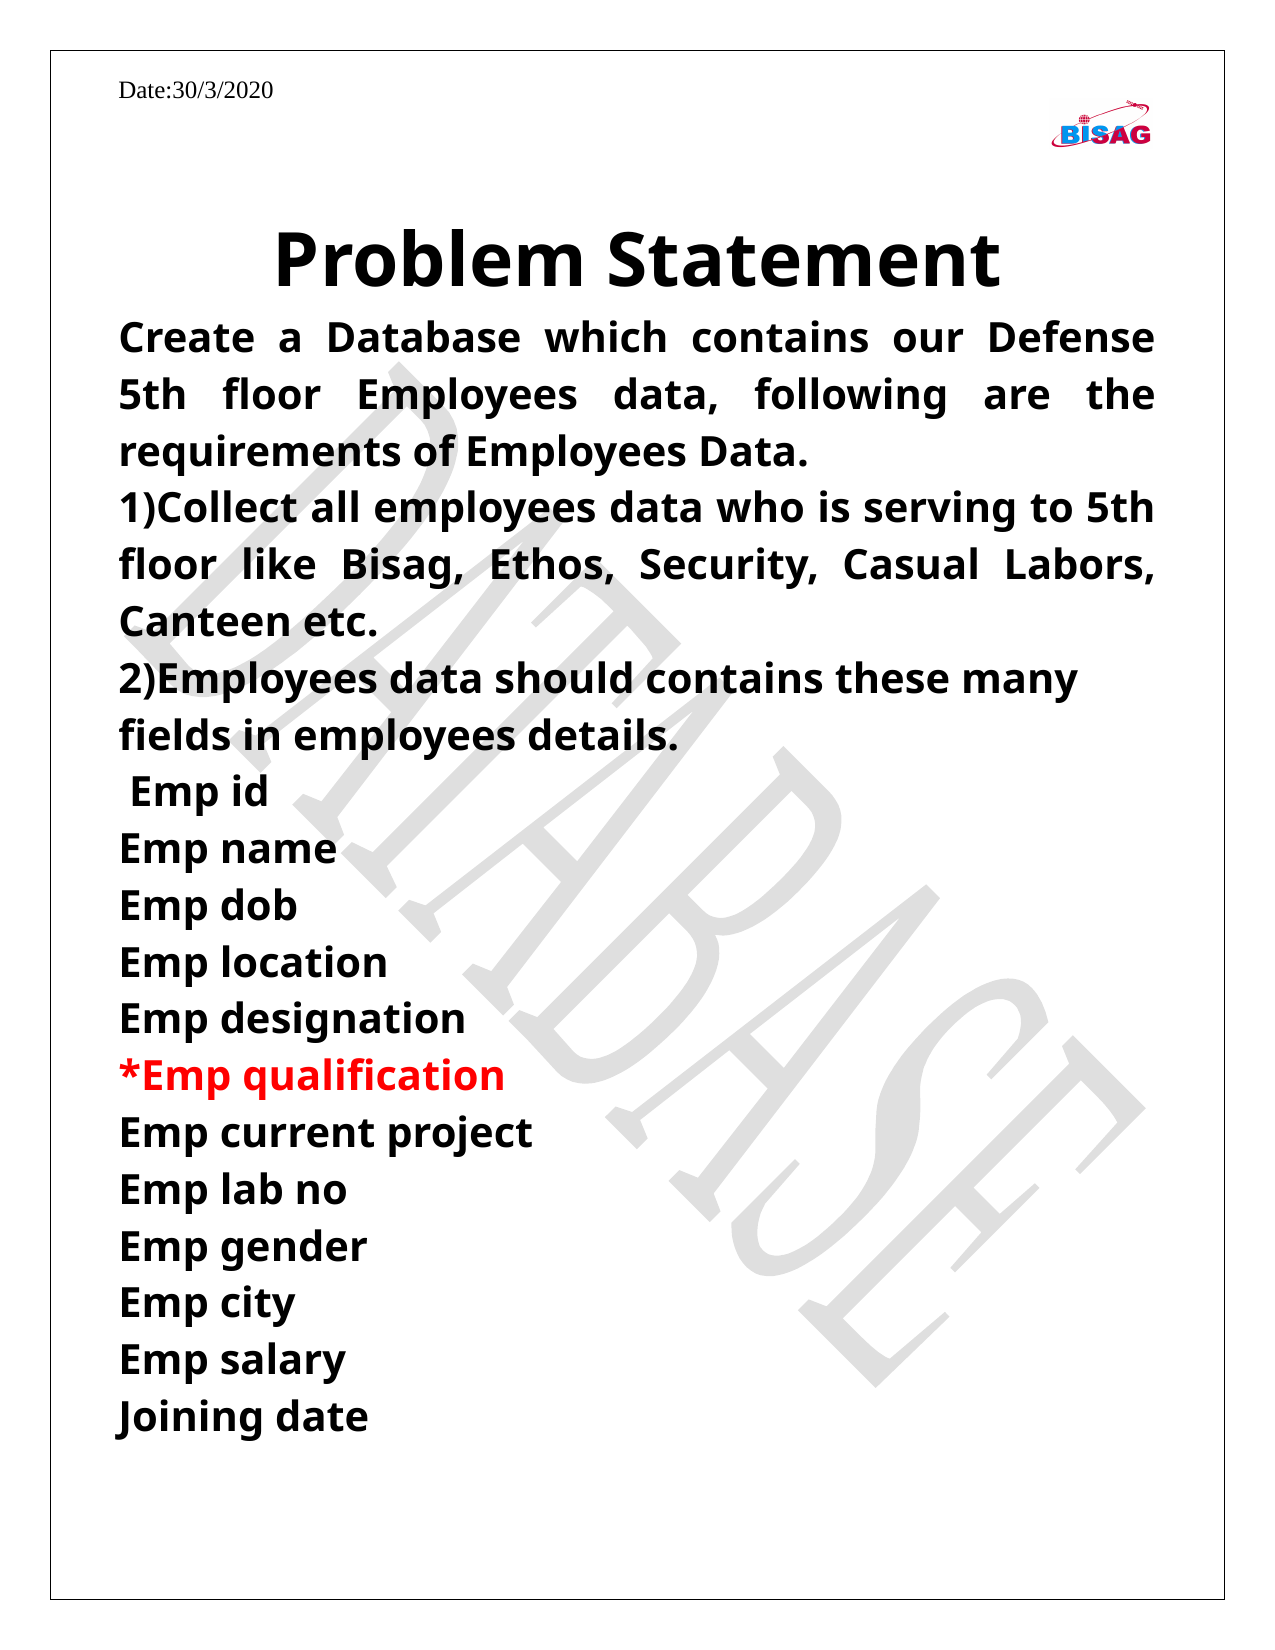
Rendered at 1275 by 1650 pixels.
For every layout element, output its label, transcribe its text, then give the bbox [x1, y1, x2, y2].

text [1004, 1103, 1116, 1159]
text 1)Collect all employees data who is serving to 5th floor like Bisag, Ethos, Security, Casual Labors, Canteen etc. [386, 567, 493, 649]
text 2)Employees data should contains these many fields in employees details. [375, 649, 439, 685]
text [910, 1103, 1028, 1159]
text [508, 932, 621, 989]
text [714, 1159, 794, 1216]
text [814, 819, 1157, 876]
text [751, 989, 843, 1046]
text [784, 1046, 908, 1103]
text [388, 819, 535, 876]
text Joining date [118, 1387, 1157, 1443]
text [483, 845, 554, 876]
text [975, 1159, 1157, 1216]
text Emp salary [118, 1330, 873, 1387]
text [878, 1330, 1157, 1387]
text [810, 932, 887, 989]
text [1060, 1082, 1102, 1103]
text [338, 762, 461, 819]
text [689, 876, 783, 917]
text 1)Collect all employees data who is serving to 5th floor like Bisag, Ethos, Security, Casual Labors, Canteen etc. [171, 478, 422, 649]
picture [1048, 98, 1154, 149]
text 1)Collect all employees data who is serving to 5th floor like Bisag, Ethos, Security, Casual Labors, Canteen etc. [118, 478, 306, 649]
text Emp dob [118, 876, 462, 932]
text Emp designation [118, 989, 564, 1046]
text 2)Employees data should contains these many fields in employees details. [176, 649, 264, 673]
text [652, 915, 686, 932]
text [936, 1000, 1020, 1046]
text [828, 989, 973, 1046]
text [555, 989, 681, 1046]
text [921, 1046, 1068, 1103]
text Create a Database which contains our Defense 5th floor Employees data, following are the requirements of Employees Data. [118, 308, 1157, 478]
text Problem Statement [118, 206, 1157, 308]
text [761, 1159, 874, 1216]
text [637, 762, 779, 819]
text 2)Employees data should contains these many fields in employees details. [265, 676, 390, 762]
text [544, 819, 609, 860]
text [763, 1046, 799, 1067]
text [890, 1216, 980, 1273]
text [758, 1216, 839, 1255]
text [1097, 1103, 1157, 1159]
text [744, 876, 1157, 932]
text [659, 989, 789, 1046]
text Emp location [118, 932, 521, 989]
text Emp city [118, 1273, 858, 1330]
text [556, 762, 653, 819]
text Emp current project [118, 1103, 755, 1159]
text [708, 819, 815, 876]
text [872, 932, 1157, 989]
text [1085, 1046, 1157, 1103]
text Emp name [118, 819, 404, 876]
text [435, 762, 609, 819]
text [664, 1051, 767, 1103]
text 2)Employees data should contains these many fields in employees details. [381, 649, 574, 762]
text [434, 876, 560, 932]
text [1026, 989, 1157, 1046]
text [790, 1216, 915, 1273]
text [741, 1103, 877, 1159]
text Emp gender [118, 1216, 753, 1273]
text 1)Collect all employees data who is serving to 5th floor like Bisag, Ethos, Security, Casual Labors, Canteen etc. [302, 478, 1157, 649]
text [844, 1273, 1157, 1330]
text [709, 932, 863, 989]
text [867, 1159, 972, 1216]
text *Emp qualification [118, 1046, 716, 1103]
text 2)Employees data should contains these many fields in employees details. [118, 649, 366, 762]
text [856, 1330, 922, 1358]
text [593, 819, 734, 876]
text [765, 792, 813, 819]
text [956, 1216, 1157, 1273]
text [801, 762, 1157, 819]
text Emp lab no [118, 1159, 711, 1216]
text [595, 932, 697, 989]
text 2)Employees data should contains these many fields in employees details. [492, 649, 1157, 762]
text Emp id [118, 762, 351, 819]
text [550, 876, 677, 932]
